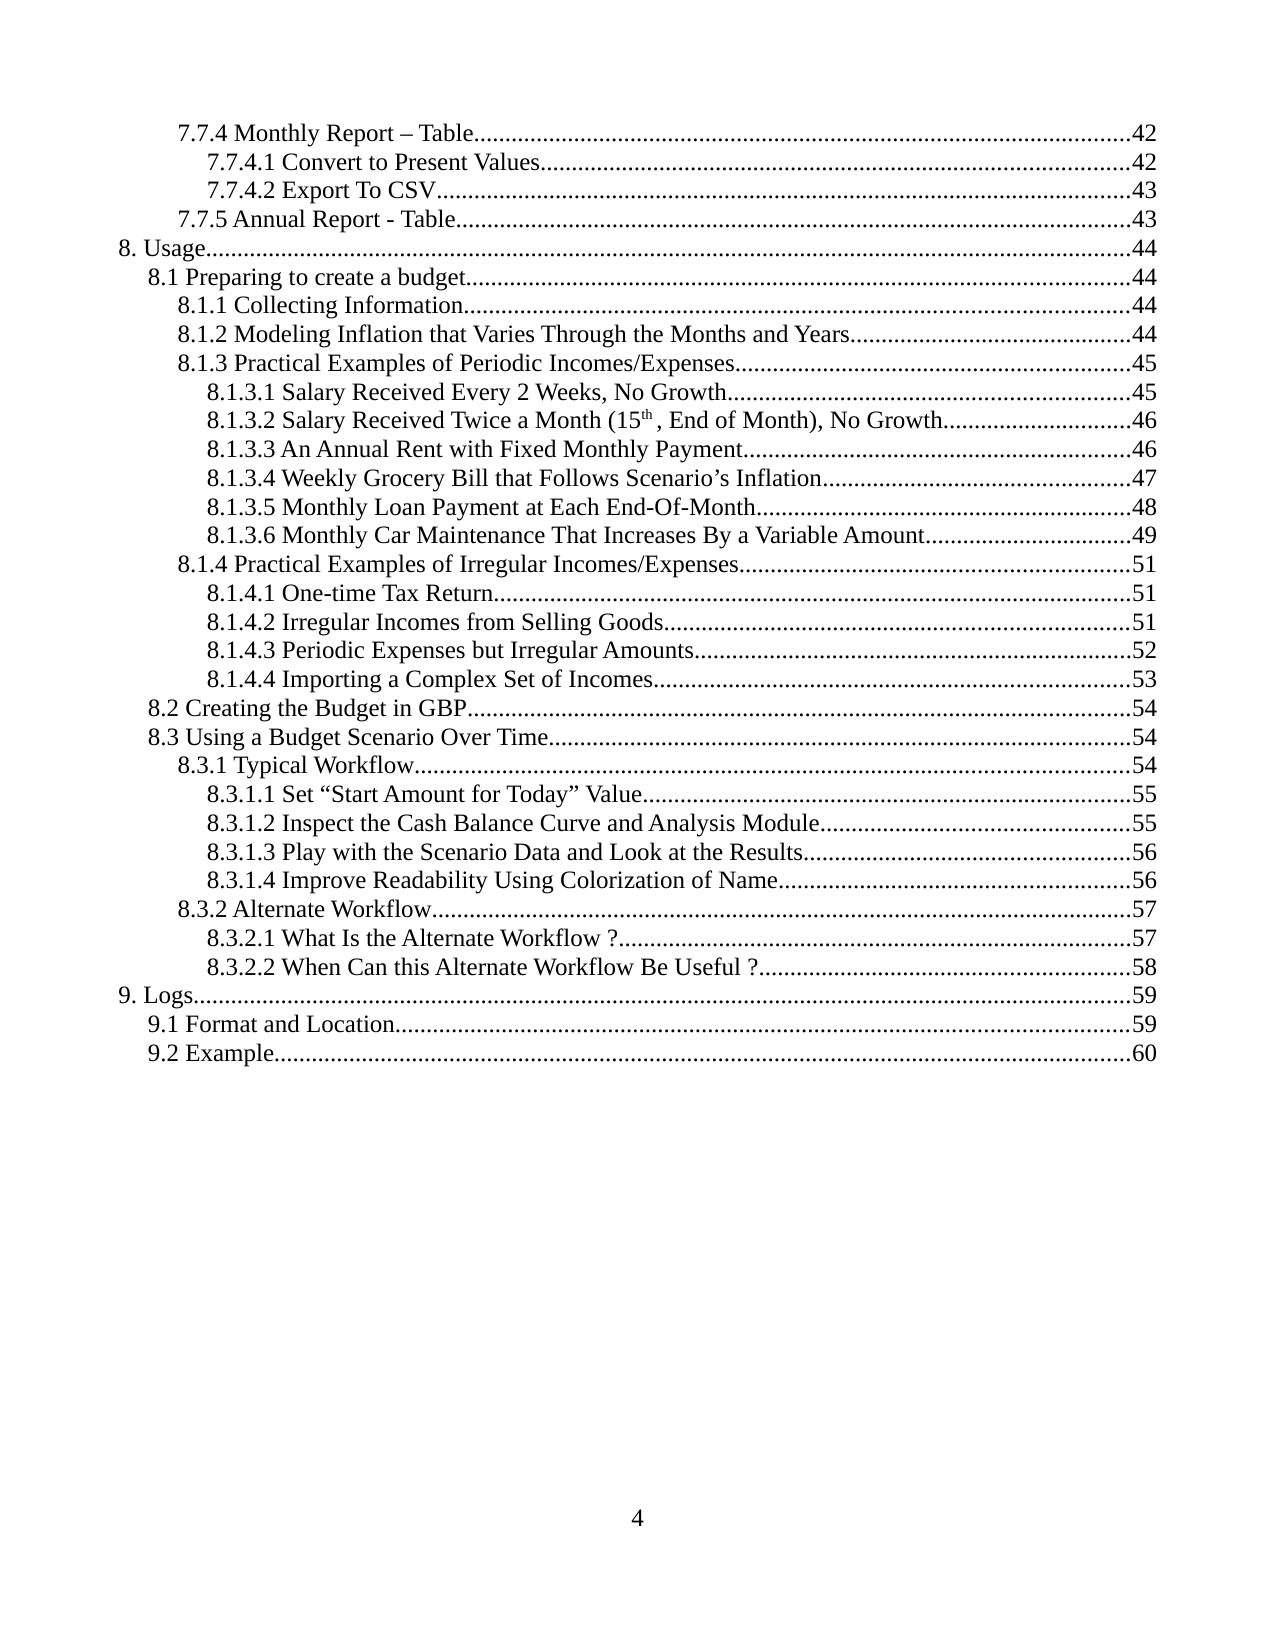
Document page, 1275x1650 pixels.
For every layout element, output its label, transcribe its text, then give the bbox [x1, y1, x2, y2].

text 8.3.1.2 Inspect the Cash Balance Curve and Analysis Module 55 [207, 808, 1157, 837]
text 8.2 Creating the Budget in GBP 54 [148, 693, 1157, 722]
text 8.1.4.4 Importing a Complex Set of Incomes 53 [207, 664, 1157, 693]
text 8.3.2.1 What Is the Alternate Workflow ? 57 [207, 923, 1157, 952]
text 7.7.4.2 Export To CSV 43 [207, 176, 1157, 204]
text 8. Usage 44 [118, 233, 1157, 262]
text 8.1.4.3 Periodic Expenses but Irregular Amounts 52 [207, 636, 1157, 664]
text 7.7.4.1 Convert to Present Values 42 [207, 147, 1157, 176]
text 8.1.4 Practical Examples of Irregular Incomes/Expenses 51 [177, 549, 1157, 578]
text 8.1.3.5 Monthly Loan Payment at Each End-Of-Month 48 [207, 492, 1157, 521]
text 8.1.2 Modeling Inflation that Varies Through the Months and Years 44 [177, 319, 1157, 348]
text 7.7.4 Monthly Report – Table 42 [177, 118, 1157, 147]
text 8.3.1.4 Improve Readability Using Colorization of Name 56 [207, 866, 1157, 894]
text 8.1.3.1 Salary Received Every 2 Weeks, No Growth 45 [207, 377, 1157, 406]
text 8.1.3.4 Weekly Grocery Bill that Follows Scenario’s Inflation 47 [207, 463, 1157, 492]
text 8.3.2.2 When Can this Alternate Workflow Be Useful ? 58 [207, 952, 1157, 981]
text 8.3.1 Typical Workflow 54 [177, 751, 1157, 779]
text 8.1.4.1 One-time Tax Return 51 [207, 578, 1157, 607]
text 9.1 Format and Location 59 [148, 1009, 1157, 1038]
text 8.1.3.6 Monthly Car Maintenance That Increases By a Variable Amount 49 [207, 521, 1157, 549]
text 8.1.1 Collecting Information 44 [177, 291, 1157, 319]
text 8.3.1.3 Play with the Scenario Data and Look at the Results 56 [207, 837, 1157, 866]
text 8.1.3.3 An Annual Rent with Fixed Monthly Payment 46 [207, 434, 1157, 463]
text 7.7.5 Annual Report - Table 43 [177, 204, 1157, 233]
text 8.3 Using a Budget Scenario Over Time 54 [148, 722, 1157, 751]
text 8.1.3 Practical Examples of Periodic Incomes/Expenses 45 [177, 348, 1157, 377]
text 8.3.2 Alternate Workflow 57 [177, 894, 1157, 923]
text 8.1 Preparing to create a budget 44 [148, 262, 1157, 291]
text 8.1.4.2 Irregular Incomes from Selling Goods 51 [207, 607, 1157, 636]
text 8.3.1.1 Set “Start Amount for Today” Value 55 [207, 779, 1157, 808]
text 9.2 Example 60 [148, 1038, 1157, 1067]
text 9. Logs 59 [118, 981, 1157, 1009]
text 8.1.3.2 Salary Received Twice a Month (15th , End of Month), No Growth 46 [207, 406, 1157, 434]
